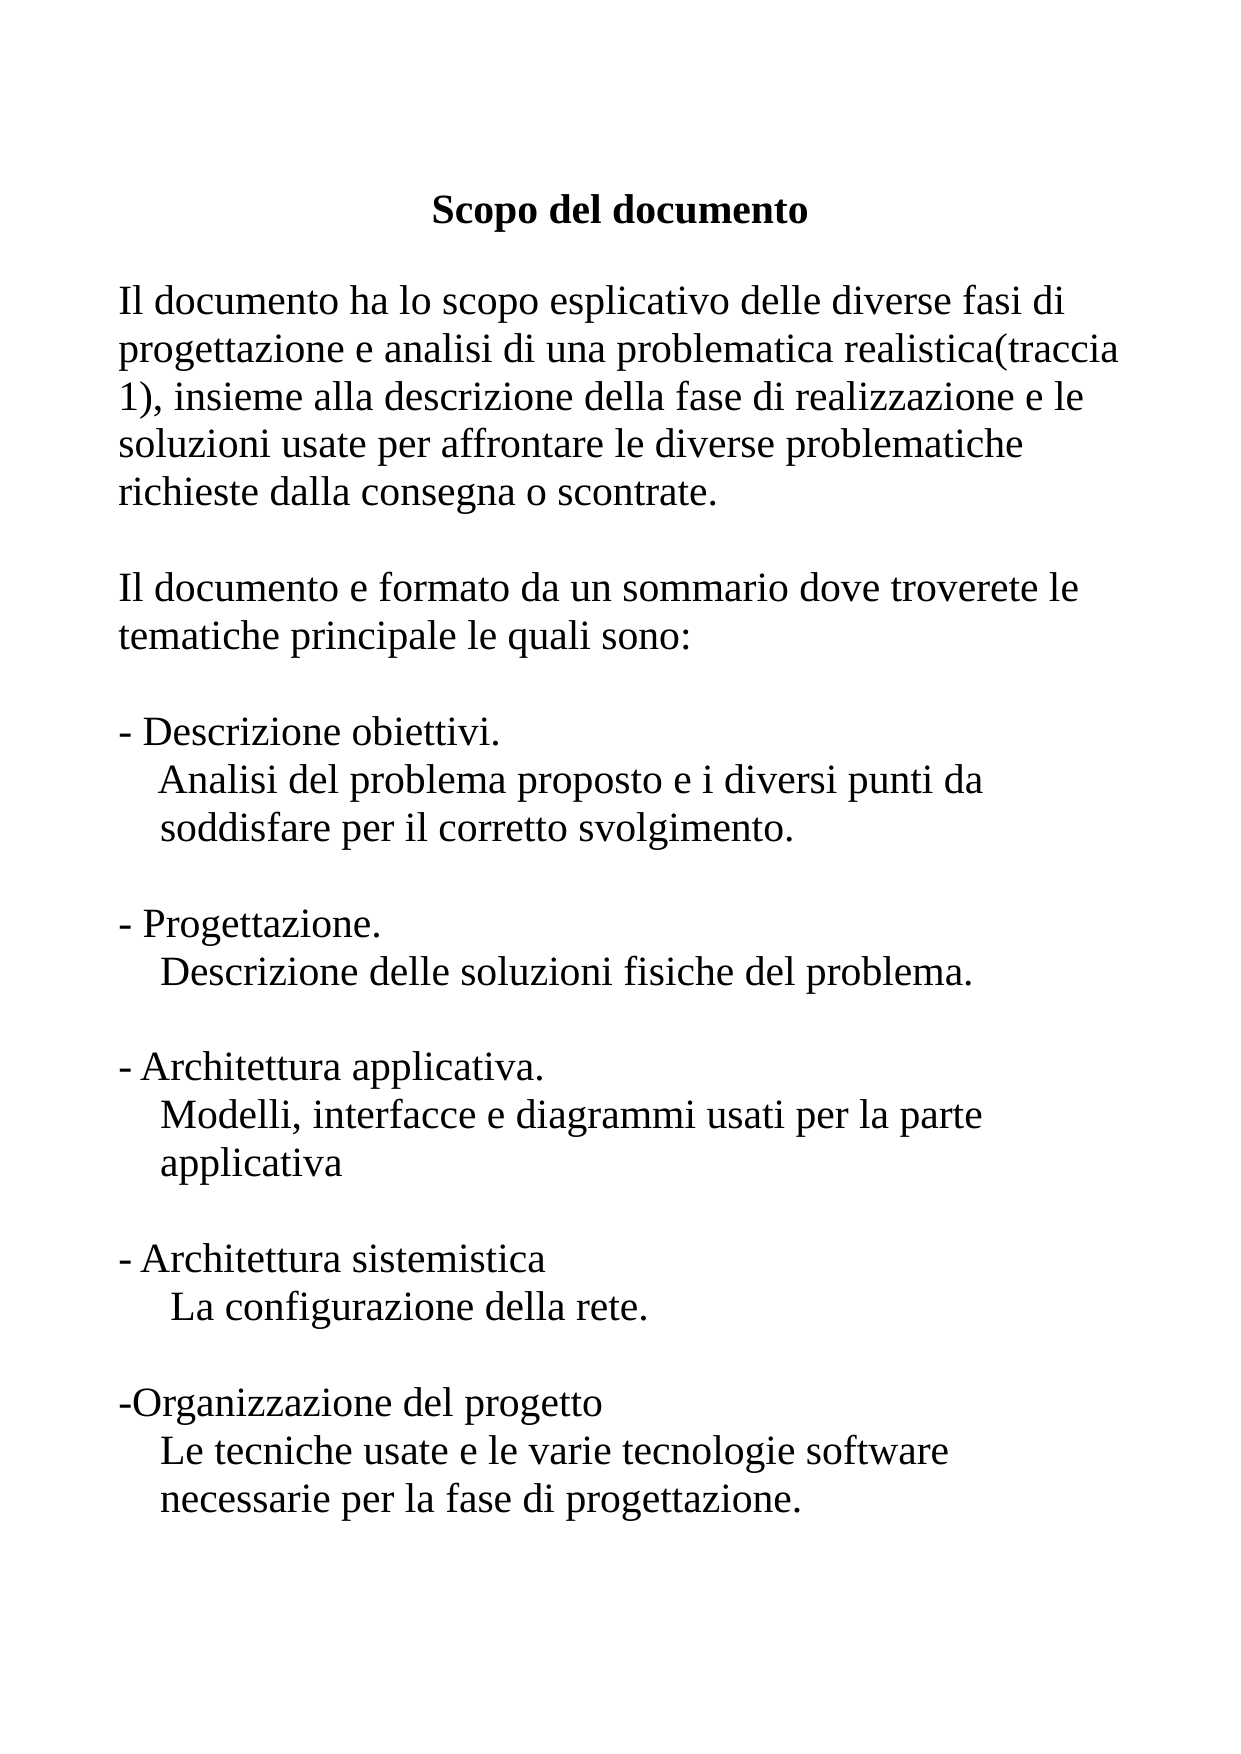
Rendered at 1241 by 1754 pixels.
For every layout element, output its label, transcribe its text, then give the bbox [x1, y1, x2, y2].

text - Architettura applicativa. [118, 1042, 1122, 1090]
text - Architettura sistemistica [118, 1233, 1122, 1281]
text Descrizione delle soluzioni fisiche del problema. [118, 946, 1122, 994]
text Modelli, interfacce e diagrammi usati per la parte [118, 1090, 1122, 1138]
text Le tecniche usate e le varie tecnologie software [118, 1425, 1122, 1473]
text - Progettazione. [118, 898, 1122, 946]
text Il documento e formato da un sommario dove troverete le tematiche principale le quali sono: [118, 563, 1122, 658]
text Il documento ha lo scopo esplicativo delle diverse fasi di progettazione e analisi di una problematica realistica(traccia 1), insieme alla descrizione della fase di realizzazione e le soluzioni usate per affrontare le diverse problematiche richieste dalla consegna o scontrate. [118, 275, 1122, 515]
text La configurazione della rete. [118, 1281, 1122, 1329]
text -Organizzazione del progetto [118, 1377, 1122, 1425]
text necessarie per la fase di progettazione. [118, 1473, 1122, 1521]
text - Descrizione obiettivi. [118, 706, 1122, 754]
text Analisi del problema proposto e i diversi punti da [118, 754, 1122, 802]
text applicativa [118, 1138, 1122, 1186]
text soddisfare per il corretto svolgimento. [118, 802, 1122, 850]
